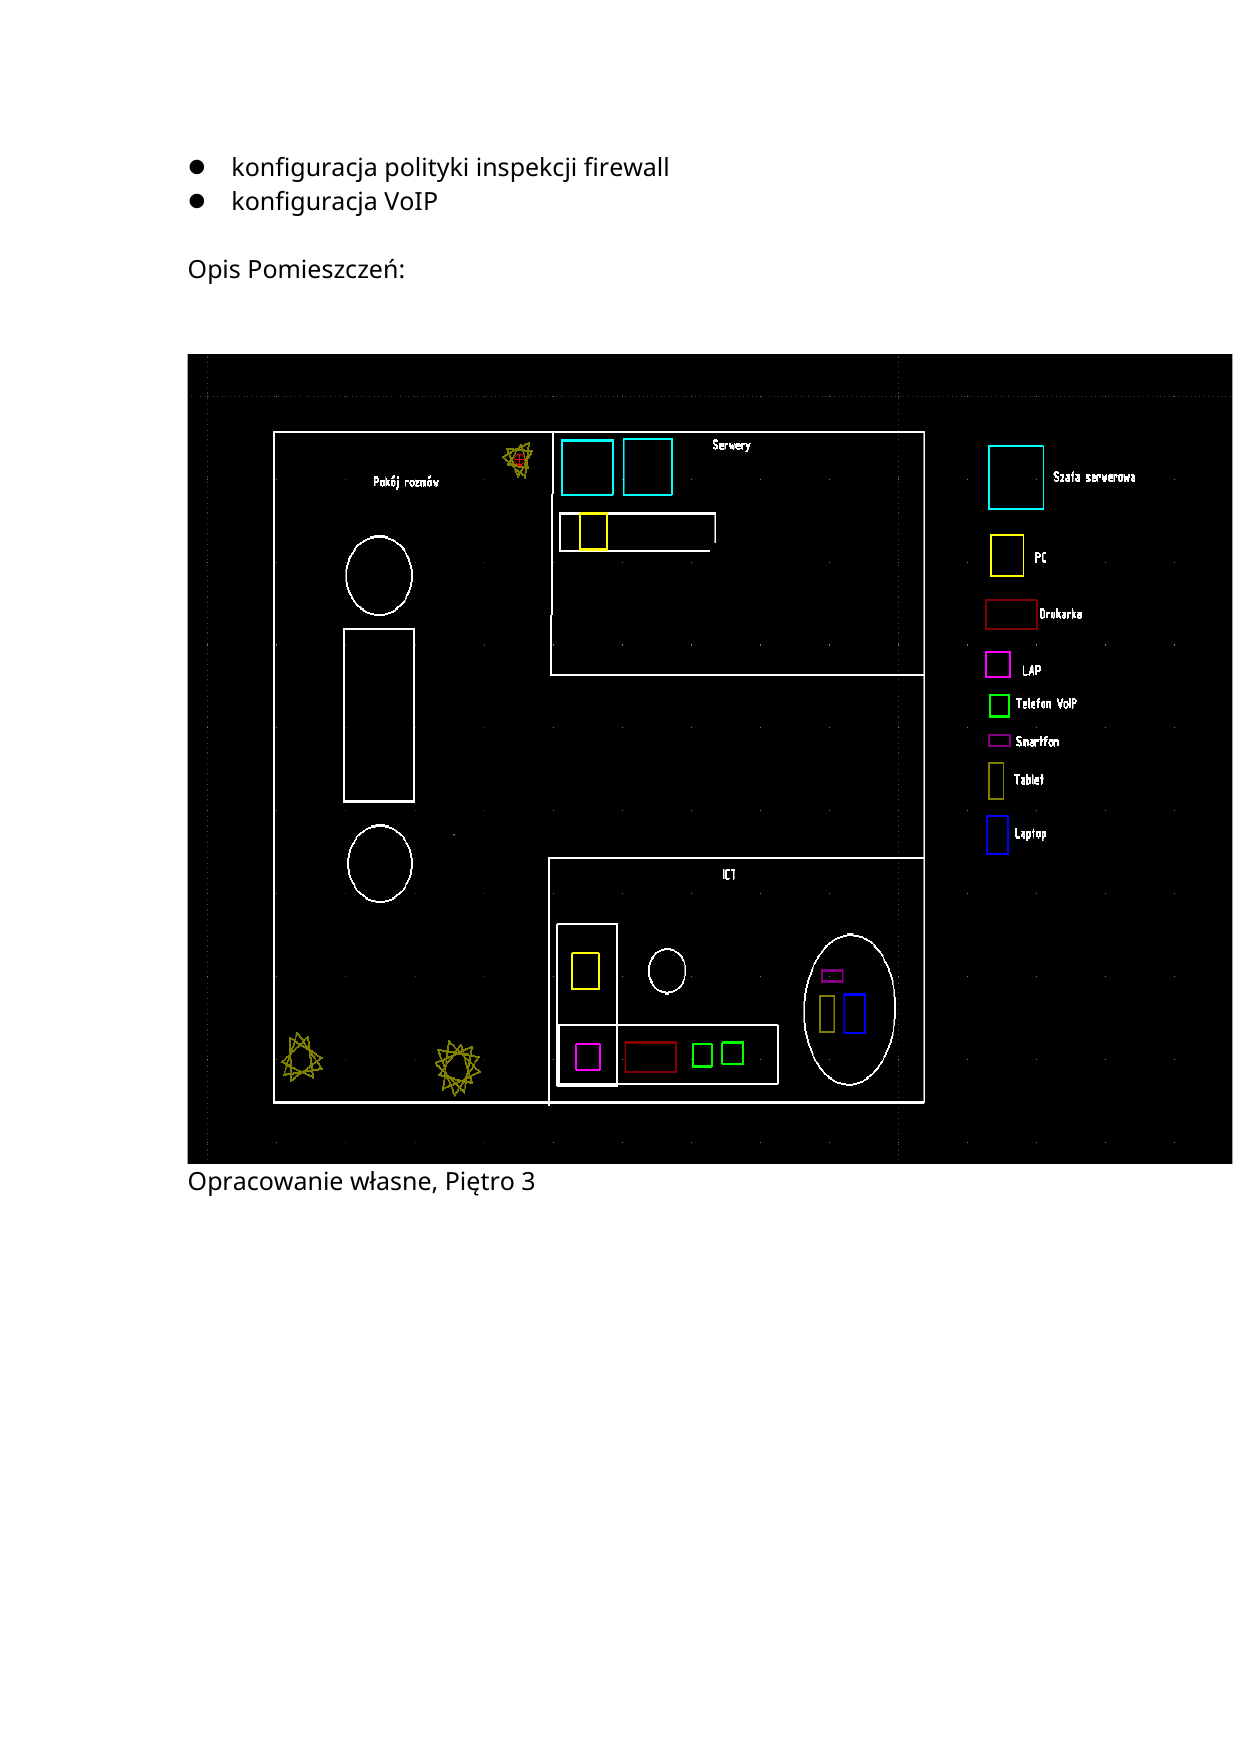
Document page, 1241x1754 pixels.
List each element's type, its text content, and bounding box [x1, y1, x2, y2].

list konfiguracja polityki inspekcji firewall [187, 150, 1053, 184]
list konfiguracja VoIP [187, 184, 1053, 218]
text Opis Pomieszczeń: [187, 252, 1053, 286]
picture [187, 354, 548, 1164]
text Opracowanie własne, Piętro 3 [187, 1163, 1053, 1197]
